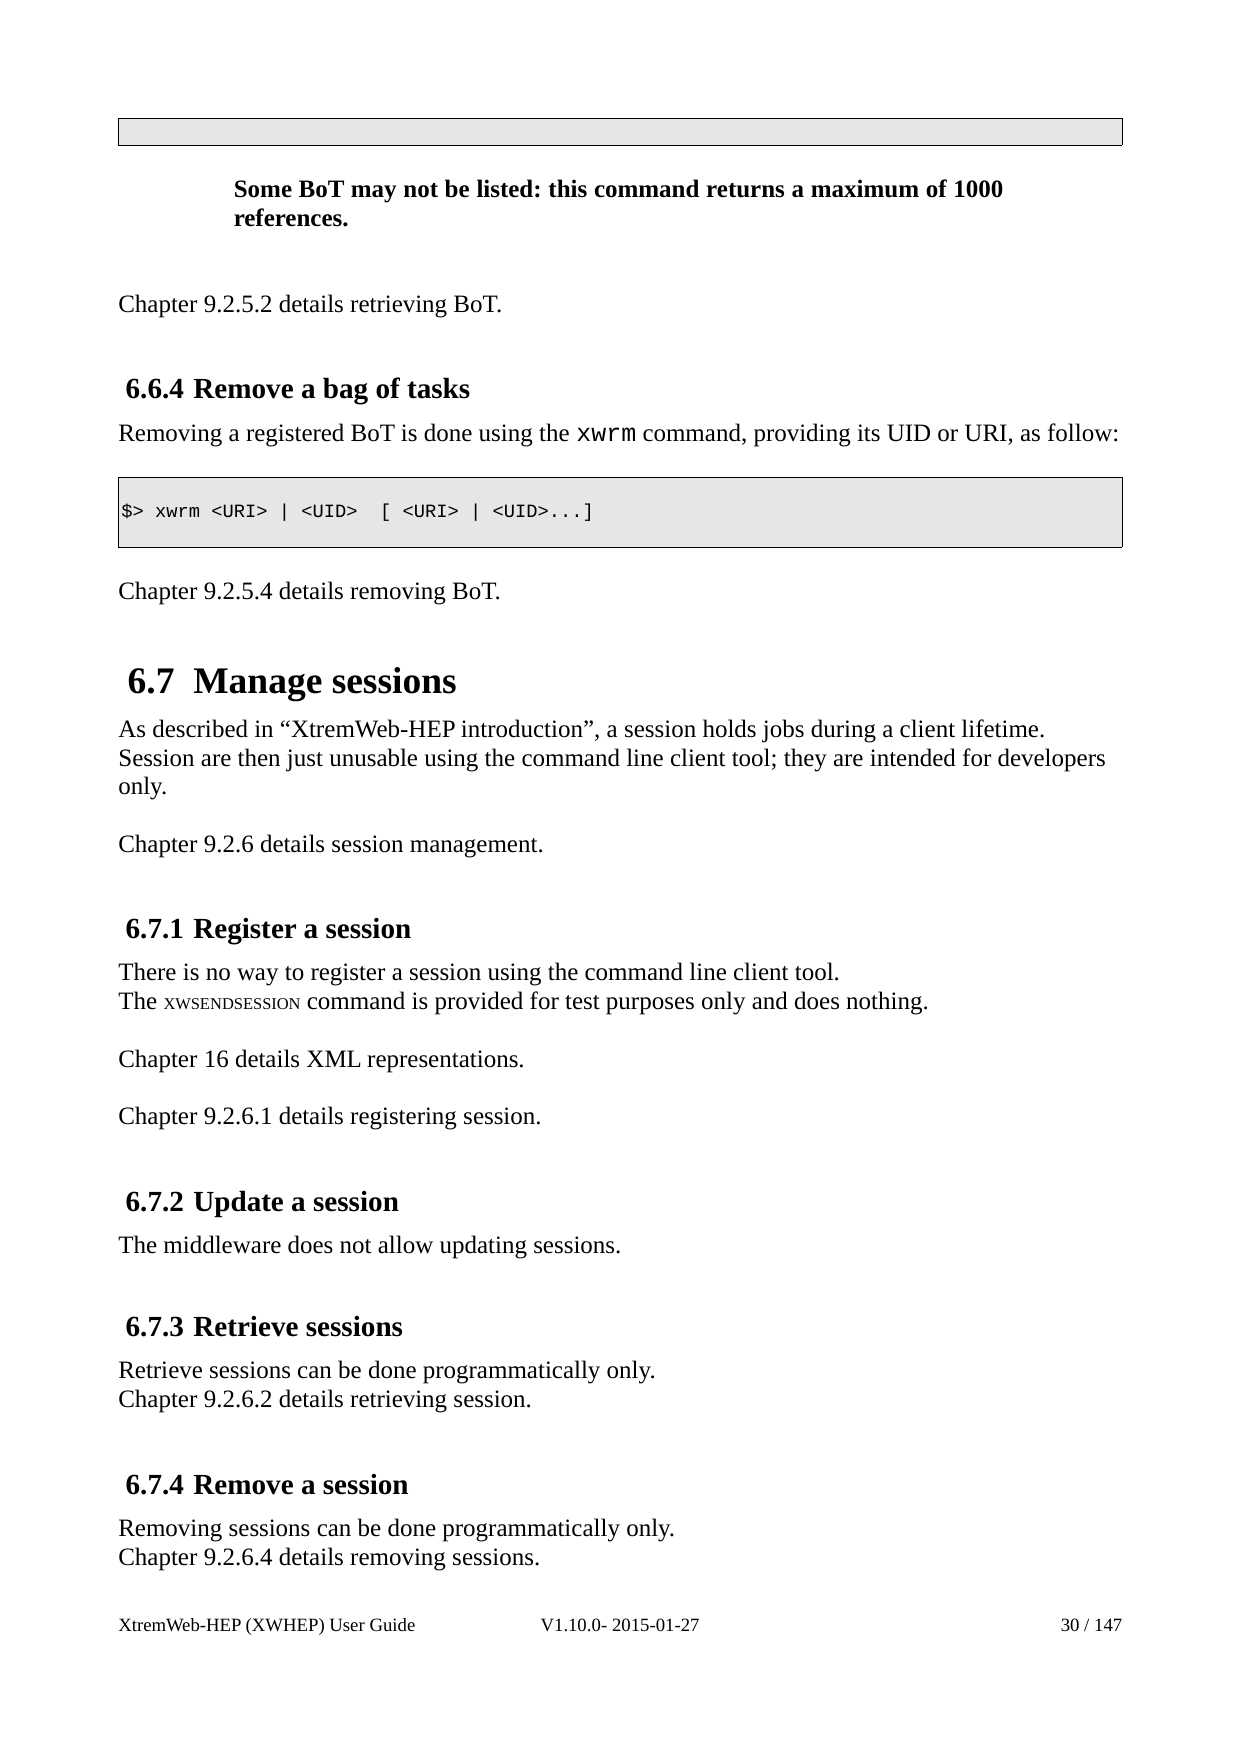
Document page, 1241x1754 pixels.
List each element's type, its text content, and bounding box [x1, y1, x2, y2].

text Some BoT may not be listed: this command returns a maximum of 1000 references. [233, 174, 1004, 232]
text $> xwrm <URI> | <UID> [ <URI> | <UID>...] [119, 498, 1122, 520]
subtitle Remove a session [118, 1467, 1122, 1500]
subtitle Register a session [118, 911, 1122, 945]
text The xwsendsession command is provided for test purposes only and does nothing. [118, 986, 1122, 1015]
text Retrieve sessions can be done programmatically only. [118, 1356, 1122, 1384]
text Chapter 9.2.6.1 details registering session. [118, 1101, 1122, 1130]
text Chapter 9.2.6 details session management. [118, 829, 1122, 858]
text The middleware does not allow updating sessions. [118, 1230, 1122, 1258]
text Removing a registered BoT is done using the xwrm command, providing its UID or URI, as follow: [118, 418, 1122, 448]
text Session are then just unusable using the command line client tool; they are intended for developers only. [118, 743, 1122, 800]
text Removing sessions can be done programmatically only. [118, 1513, 1122, 1542]
subtitle Update a session [118, 1184, 1122, 1217]
subtitle Retrieve sessions [118, 1309, 1122, 1343]
text Chapter 16 details XML representations. [118, 1044, 1122, 1072]
text There is no way to register a session using the command line client tool. [118, 957, 1122, 986]
subtitle Manage sessions [118, 658, 1122, 701]
text Chapter 9.2.5.4 details removing BoT. [118, 576, 1122, 604]
subtitle Remove a bag of tasks [118, 372, 1122, 405]
text Chapter 9.2.5.2 details retrieving BoT. [118, 289, 1122, 318]
text As described in “XtremWeb-HEP introduction”, a session holds jobs during a client lifetime. [118, 714, 1122, 743]
text Chapter 9.2.6.4 details removing sessions. [118, 1542, 1122, 1570]
text Chapter 9.2.6.2 details retrieving session. [118, 1384, 1122, 1413]
